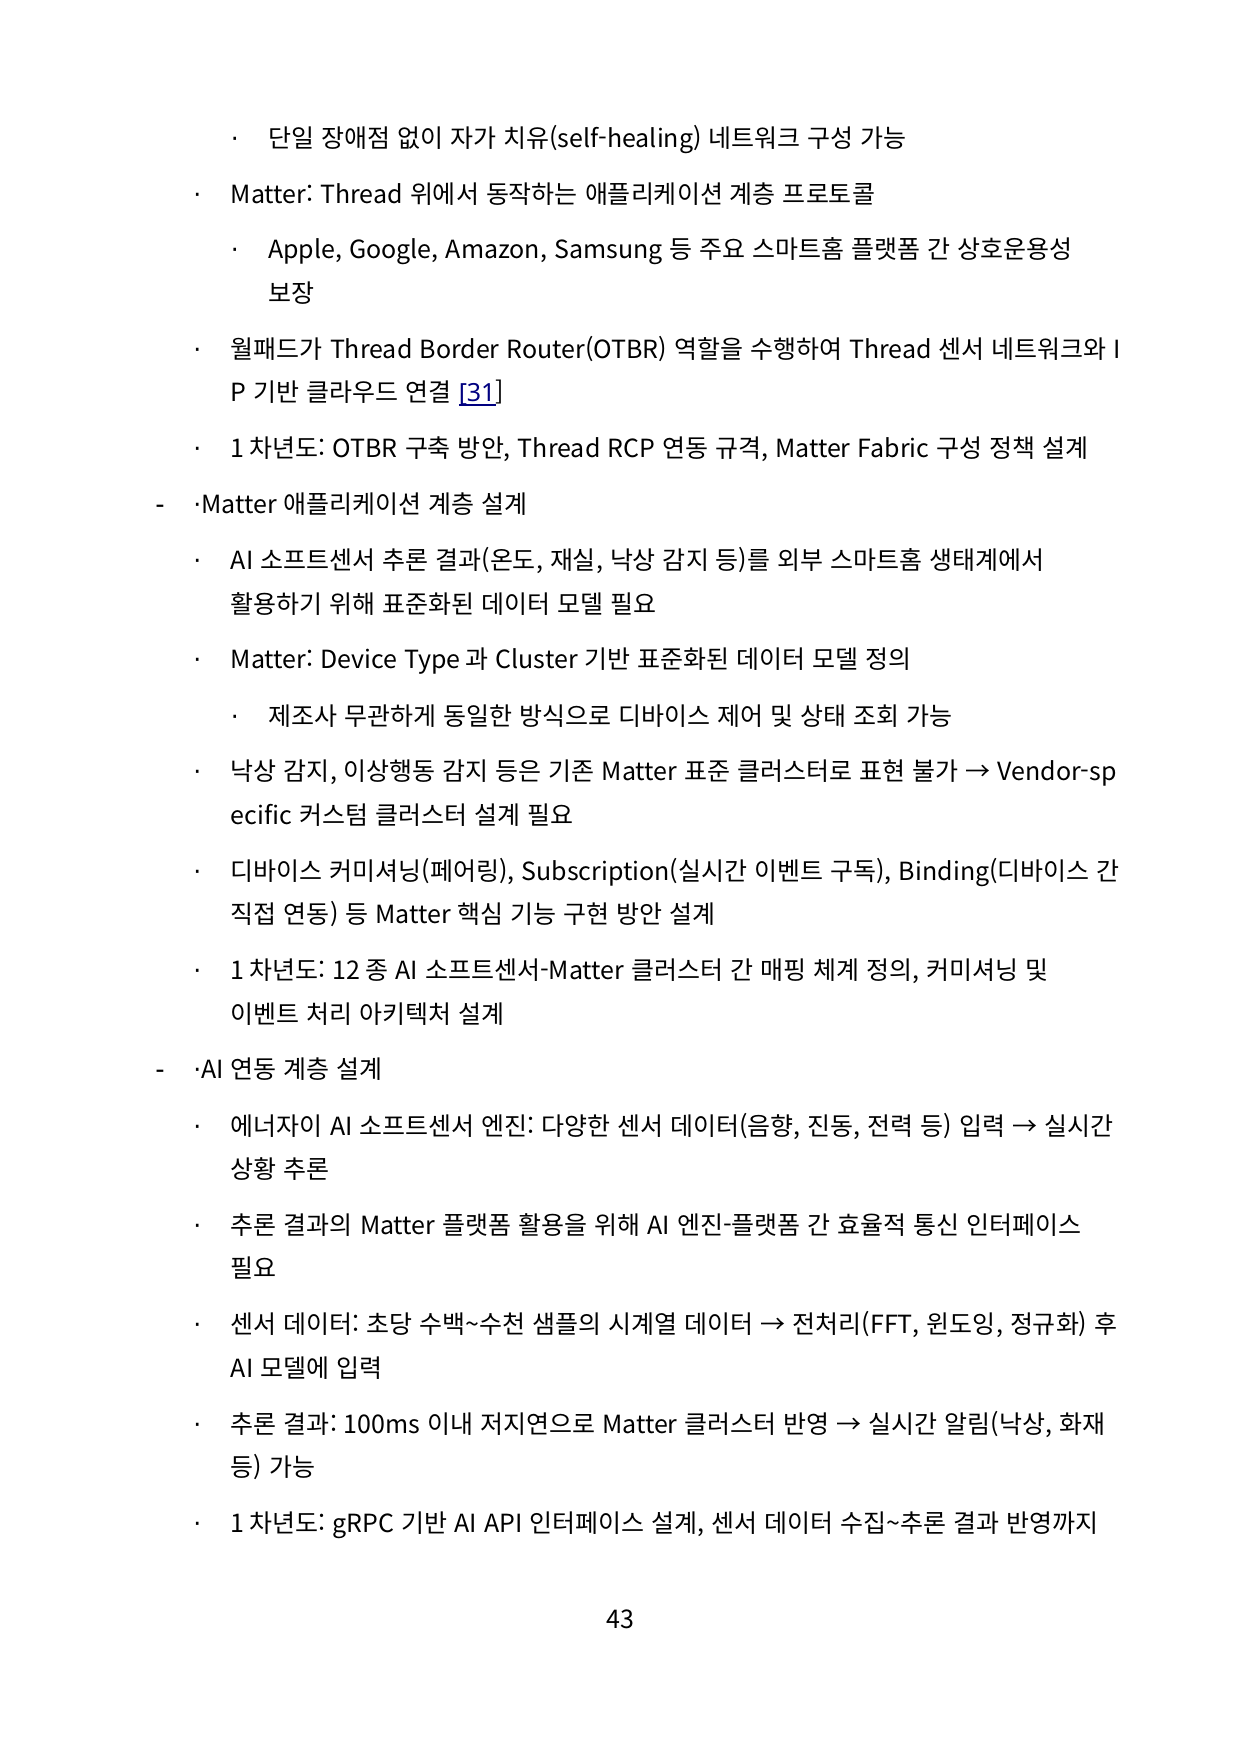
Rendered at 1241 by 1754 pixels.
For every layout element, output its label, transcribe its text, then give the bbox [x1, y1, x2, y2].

list Matter: Device Type과 Cluster 기반 표준화된 데이터 모델 정의 [193, 640, 1122, 676]
list 월패드가 Thread Border Router(OTBR) 역할을 수행하여 Thread 센서 네트워크와 IP 기반 클라우드 연결 [31] [193, 329, 1122, 409]
list 디바이스 커미셔닝(페어링), Subscription(실시간 이벤트 구독), Binding(디바이스 간 직접 연동) 등 Matter 핵심 기능 구현 방안 설계 [193, 851, 1122, 931]
list 단일 장애점 없이 자가 치유(self-healing) 네트워크 구성 가능 [231, 118, 1122, 154]
list 1차년도: gRPC 기반 AI API 인터페이스 설계, 센서 데이터 수집~추론 결과 반영까지 [193, 1503, 1122, 1540]
list ⋅AI 연동 계층 설계 [156, 1050, 1122, 1086]
list 제조사 무관하게 동일한 방식으로 디바이스 제어 및 상태 조회 가능 [231, 696, 1122, 732]
list Apple, Google, Amazon, Samsung 등 주요 스마트홈 플랫폼 간 상호운용성 보장 [231, 230, 1122, 310]
list 1차년도: 12종 AI 소프트센서-Matter 클러스터 간 매핑 체계 정의, 커미셔닝 및 이벤트 처리 아키텍처 설계 [193, 951, 1122, 1030]
list 에너자이 AI 소프트센서 엔진: 다양한 센서 데이터(음향, 진동, 전력 등) 입력 → 실시간 상황 추론 [193, 1106, 1122, 1186]
list AI 소프트센서 추론 결과(온도, 재실, 낙상 감지 등)를 외부 스마트홈 생태계에서 활용하기 위해 표준화된 데이터 모델 필요 [193, 541, 1122, 620]
list 센서 데이터: 초당 수백~수천 샘플의 시계열 데이터 → 전처리(FFT, 윈도잉, 정규화) 후 AI 모델에 입력 [193, 1305, 1122, 1384]
list Matter: Thread 위에서 동작하는 애플리케이션 계층 프로토콜 [193, 174, 1122, 210]
list 1차년도: OTBR 구축 방안, Thread RCP 연동 규격, Matter Fabric 구성 정책 설계 [193, 429, 1122, 465]
list 추론 결과: 100ms 이내 저지연으로 Matter 클러스터 반영 → 실시간 알림(낙상, 화재 등) 가능 [193, 1404, 1122, 1484]
list ⋅Matter 애플리케이션 계층 설계 [156, 485, 1122, 521]
list 추론 결과의 Matter 플랫폼 활용을 위해 AI 엔진-플랫폼 간 효율적 통신 인터페이스 필요 [193, 1205, 1122, 1285]
list 낙상 감지, 이상행동 감지 등은 기존 Matter 표준 클러스터로 표현 불가 → Vendor-specific 커스텀 클러스터 설계 필요 [193, 752, 1122, 832]
